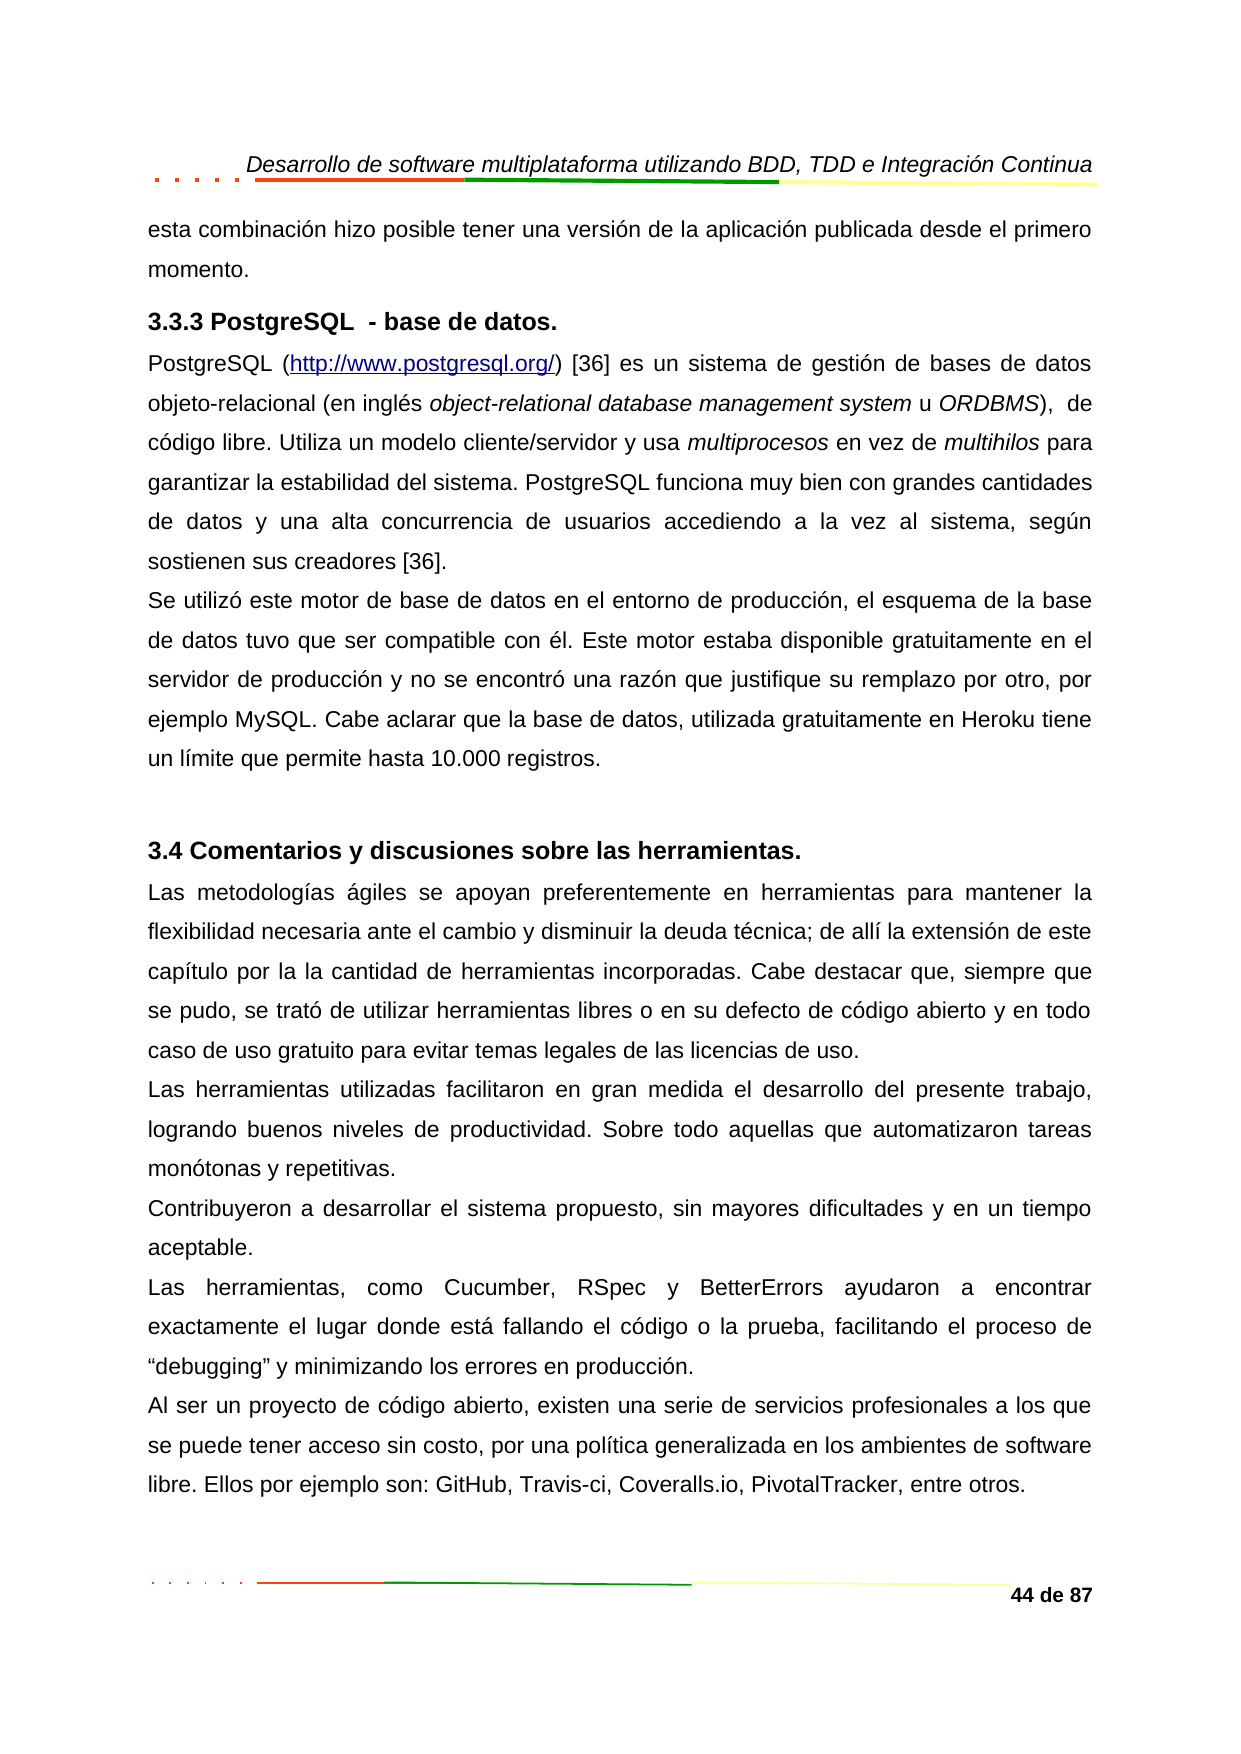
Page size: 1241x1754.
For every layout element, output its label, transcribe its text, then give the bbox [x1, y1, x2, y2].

text Contribuyeron a desarrollar el sistema propuesto, sin mayores dificultades y en un tiempo aceptable. [148, 1195, 1093, 1261]
text 3.4 Comentarios y discusiones sobre las herramientas. [148, 836, 1093, 864]
text Al ser un proyecto de código abierto, existen una serie de servicios profesionales a los que se puede tener acceso sin costo, por una política generalizada en los ambientes de software libre. Ellos por ejemplo son: GitHub, Travis-ci, Coveralls.io, PivotalTracker, entre otros. [148, 1392, 1093, 1497]
text Se utilizó este motor de base de datos en el entorno de producción, el esquema de la base de datos tuvo que ser compatible con él. Este motor estaba disponible gratuitamente en el servidor de producción y no se encontró una razón que justifique su remplazo por otro, por ejemplo MySQL. Cabe aclarar que la base de datos, utilizada gratuitamente en Heroku tiene un límite que permite hasta 10.000 registros. [148, 587, 1093, 771]
text Las herramientas, como Cucumber, RSpec y BetterErrors ayudaron a encontrar exactamente el lugar donde está fallando el código o la prueba, facilitando el proceso de “debugging” y minimizando los errores en producción. [148, 1274, 1093, 1379]
text esta combinación hizo posible tener una versión de la aplicación publicada desde el primero momento. [148, 216, 1093, 282]
text Las metodologías ágiles se apoyan preferentemente en herramientas para mantener la flexibilidad necesaria ante el cambio y disminuir la deuda técnica; de allí la extensión de este capítulo por la la cantidad de herramientas incorporadas. Cabe destacar que, siempre que se pudo, se trató de utilizar herramientas libres o en su defecto de código abierto y en todo caso de uso gratuito para evitar temas legales de las licencias de uso. [148, 879, 1093, 1063]
text PostgreSQL (http://www.postgresql.org/) [36] es un sistema de gestión de bases de datos objeto-relacional (en inglés object-relational database management system u ORDBMS), de código libre. Utiliza un modelo cliente/servidor y usa multiprocesos en vez de multihilos para garantizar la estabilidad del sistema. PostgreSQL funciona muy bien con grandes cantidades de datos y una alta concurrencia de usuarios accediendo a la vez al sistema, según sostienen sus creadores [36]. [148, 350, 1093, 574]
list 3.3.3 PostgreSQL - base de datos. [148, 307, 1093, 336]
text Las herramientas utilizadas facilitaron en gran medida el desarrollo del presente trabajo, logrando buenos niveles de productividad. Sobre todo aquellas que automatizaron tareas monótonas y repetitivas. [148, 1076, 1093, 1182]
